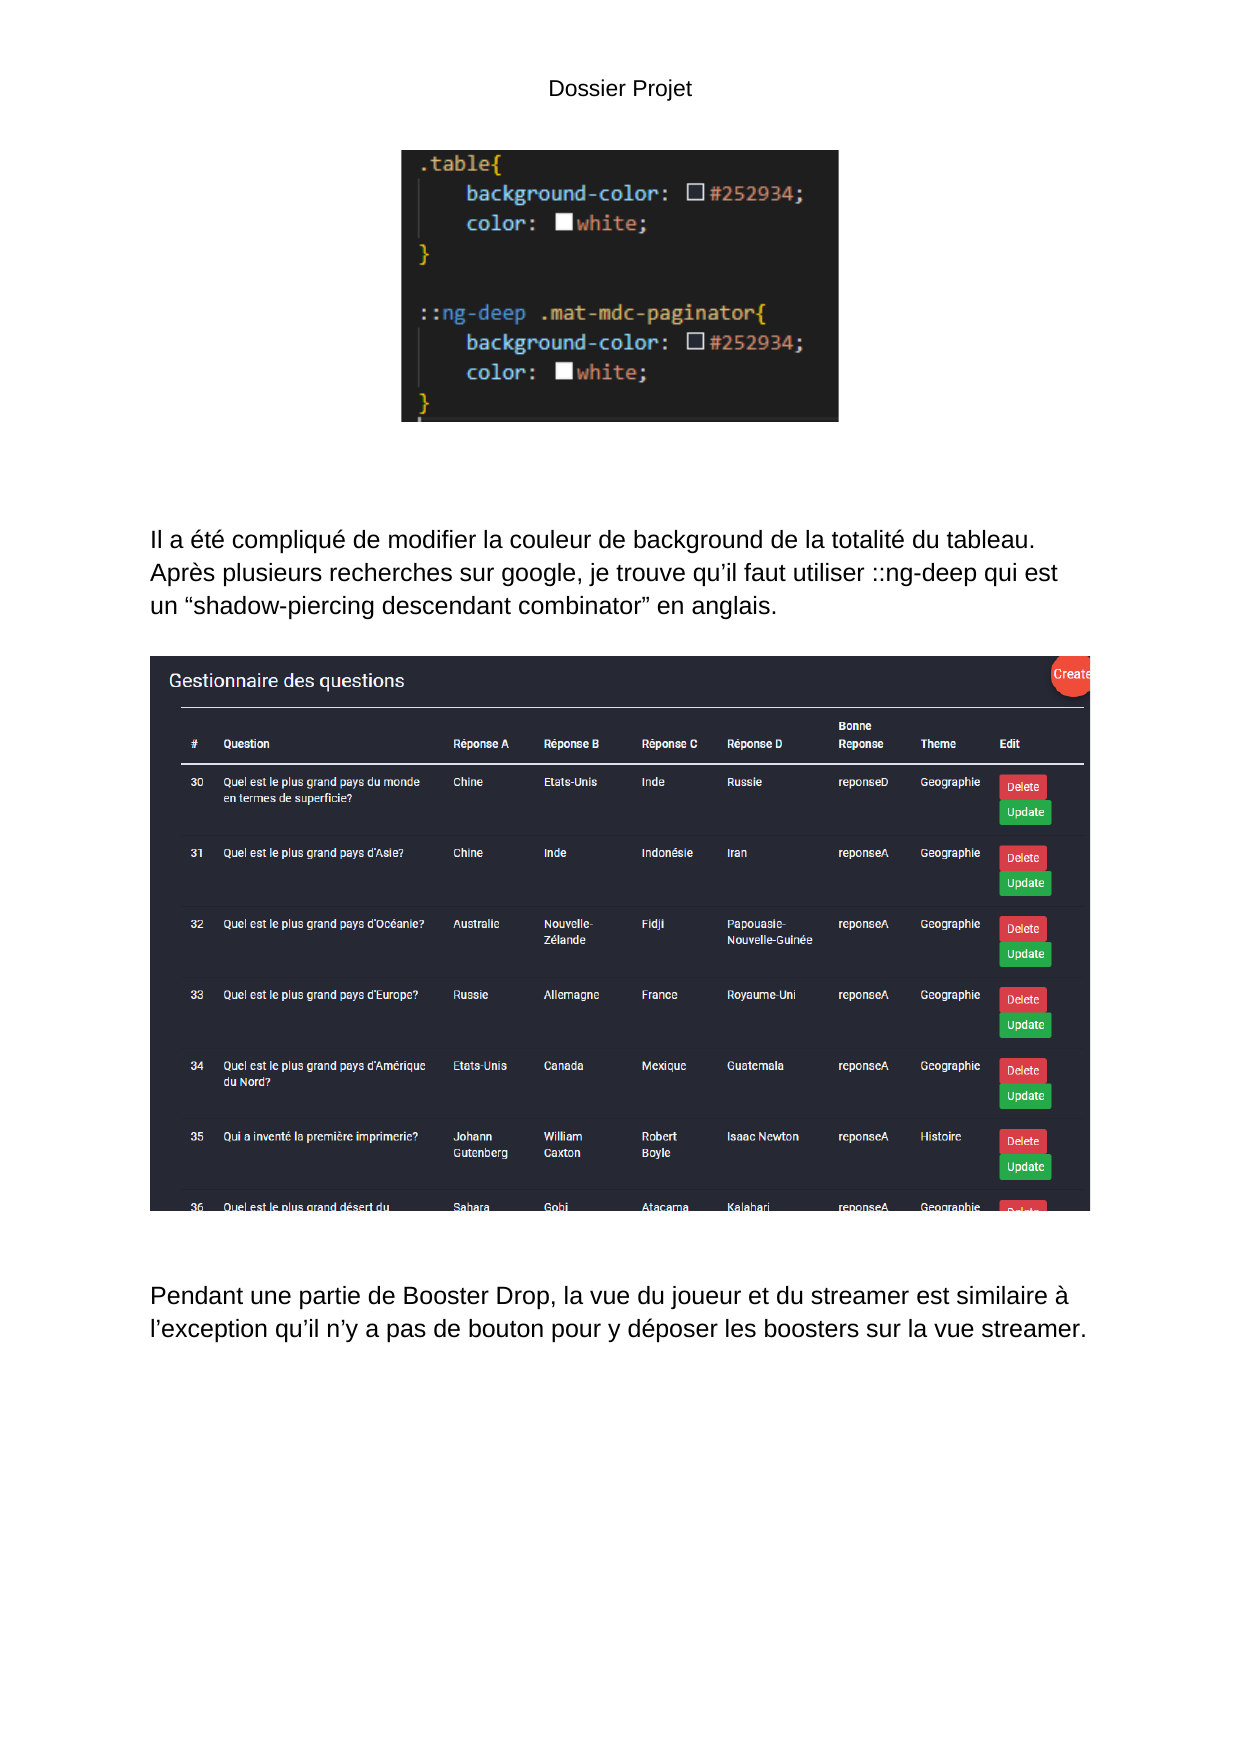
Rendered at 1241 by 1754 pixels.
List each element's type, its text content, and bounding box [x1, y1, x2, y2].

picture [401, 150, 839, 422]
text Il a été compliqué de modifier la couleur de background de la totalité du tableau. Après plusieurs recherches sur google, je trouve qu’il faut utiliser ::ng-deep qui est un “shadow-piercing descendant combinator” en anglais. [150, 525, 1090, 619]
picture [150, 656, 1091, 1211]
text Pendant une partie de Booster Drop, la vue du joueur et du streamer est similaire à l’exception qu’il n’y a pas de bouton pour y déposer les boosters sur la vue streamer. [150, 1281, 1090, 1343]
